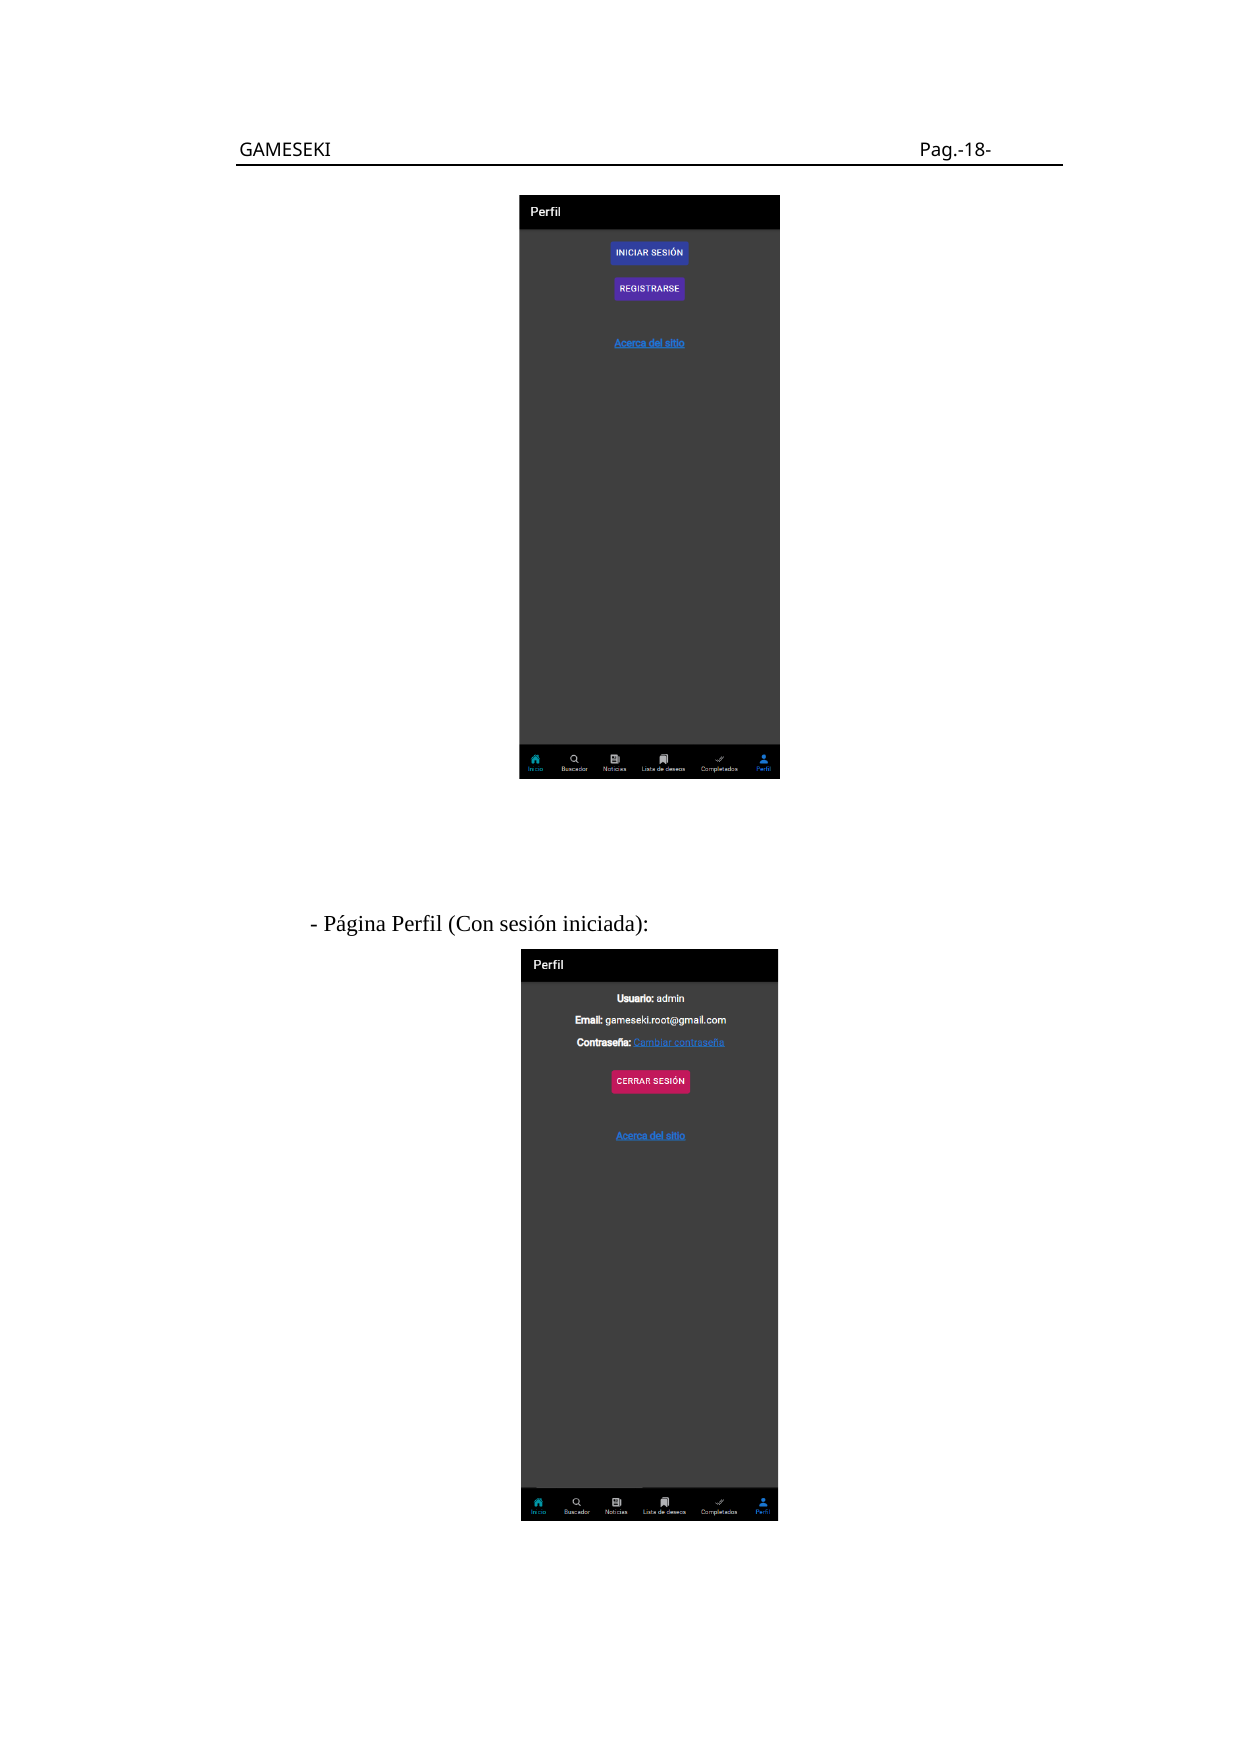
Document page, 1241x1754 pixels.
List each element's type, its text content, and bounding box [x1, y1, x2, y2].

text - Página Perfil (Con sesión iniciada): [236, 910, 1063, 936]
picture [519, 195, 780, 779]
picture [521, 949, 779, 1521]
